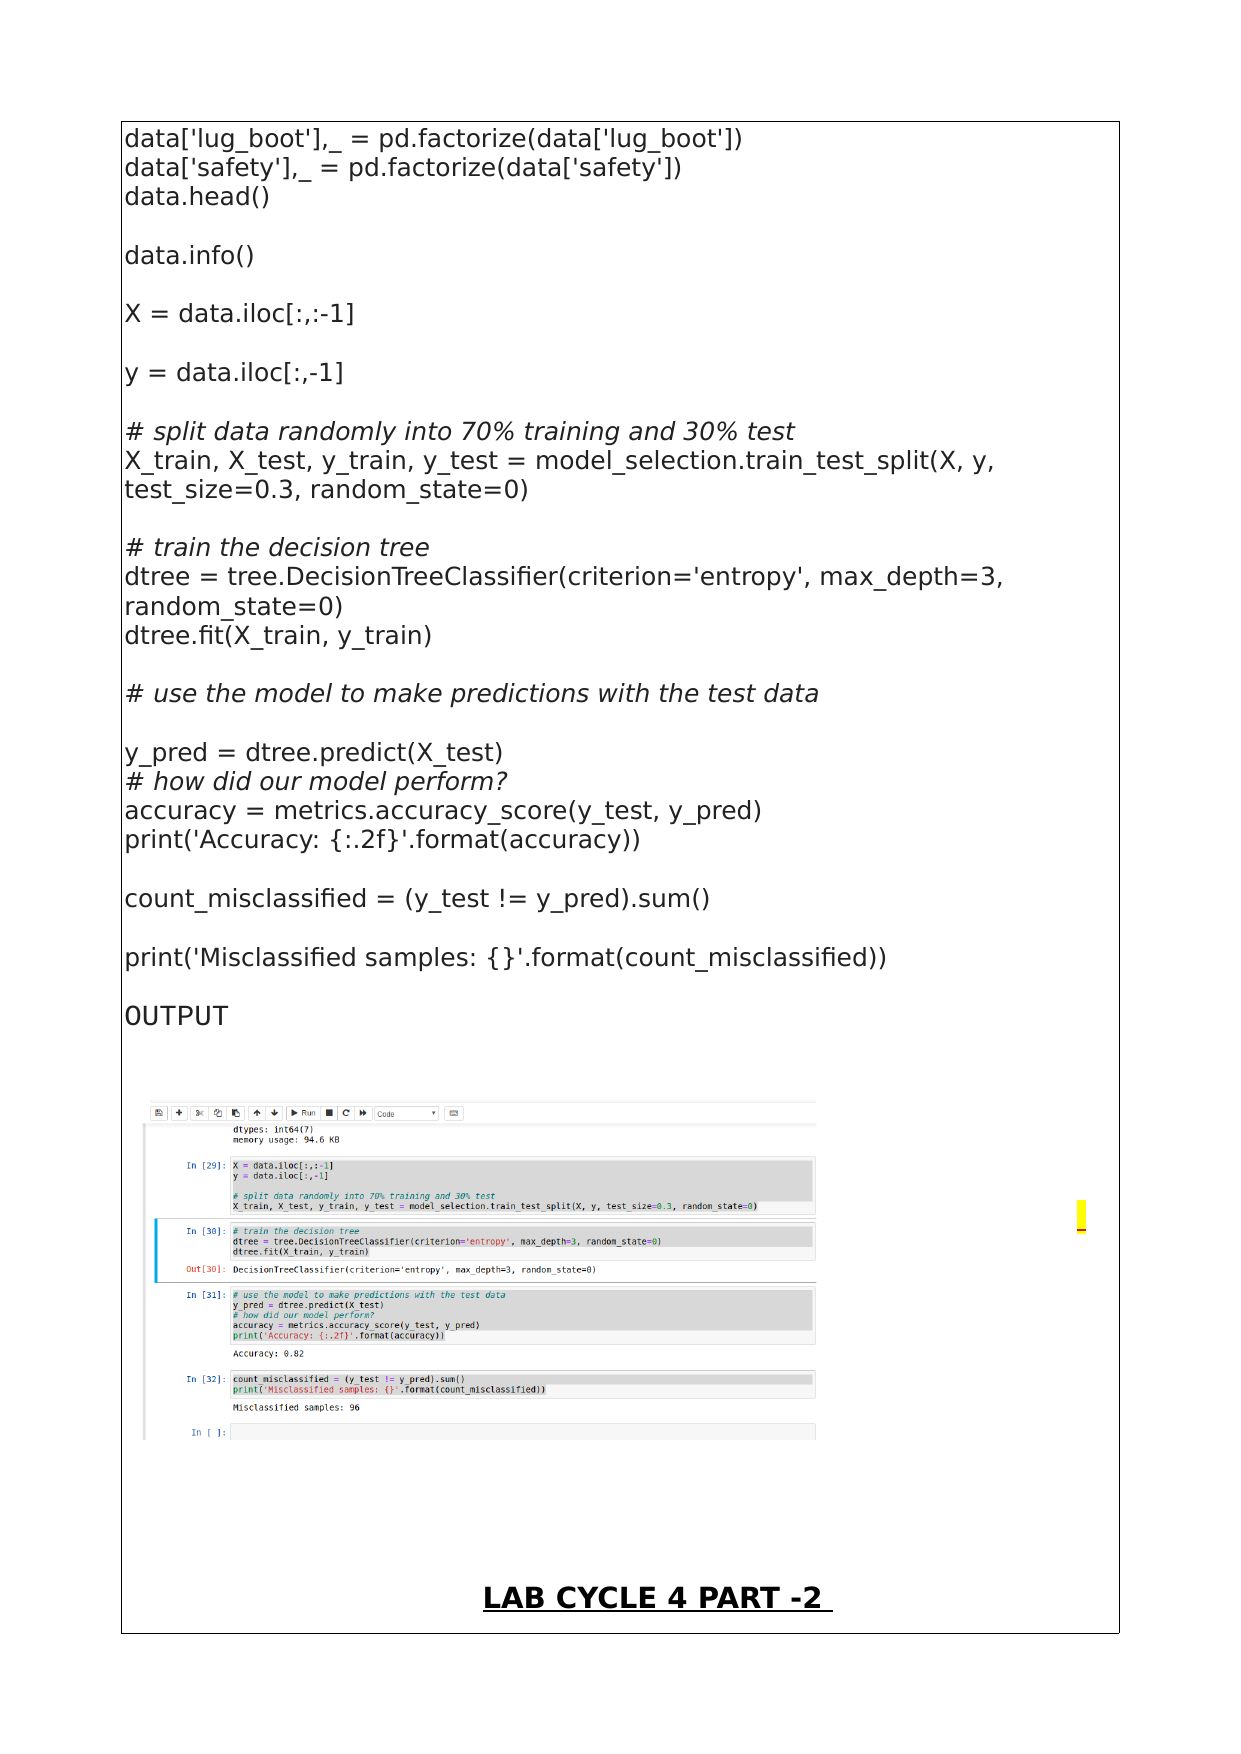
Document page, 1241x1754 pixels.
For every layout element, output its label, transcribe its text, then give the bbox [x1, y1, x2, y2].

text print('Misclassified samples: {}'.format(count_misclassified)) [124, 943, 1116, 972]
text # use the model to make predictions with the test data [124, 679, 1116, 709]
text dtree.fit(X_train, y_train) [124, 621, 1116, 650]
text X_train, X_test, y_train, y_test = model_selection.train_test_split(X, y, test_size=0.3, random_state=0) [124, 446, 1116, 504]
text count_misclassified = (y_test != y_pred).sum() [124, 884, 1116, 913]
text y = data.iloc[:,-1] [124, 358, 1116, 387]
text # how did our model perform? [124, 767, 1116, 796]
text OUTPUT [124, 1002, 1116, 1034]
text print('Accuracy: {:.2f}'.format(accuracy)) [124, 826, 1116, 855]
list LAB CYCLE 4 PART -2 [199, 1581, 1116, 1615]
text dtree = tree.DecisionTreeClassifier(criterion='entropy', max_depth=3, random_state=0) [124, 562, 1116, 621]
text # split data randomly into 70% training and 30% test [124, 417, 1116, 446]
text data['safety'],_ = pd.factorize(data['safety']) [124, 153, 1116, 182]
text accuracy = metrics.accuracy_score(y_test, y_pred) [124, 796, 1116, 826]
text X = data.iloc[:,:-1] [124, 300, 1116, 329]
picture [142, 1100, 817, 1440]
text data.info() [124, 241, 1116, 270]
text data['lug_boot'],_ = pd.factorize(data['lug_boot']) [124, 124, 1116, 153]
text y_pred = dtree.predict(X_test) [124, 738, 1116, 767]
text data.head() [124, 182, 1116, 212]
text # train the decision tree [124, 533, 1116, 562]
